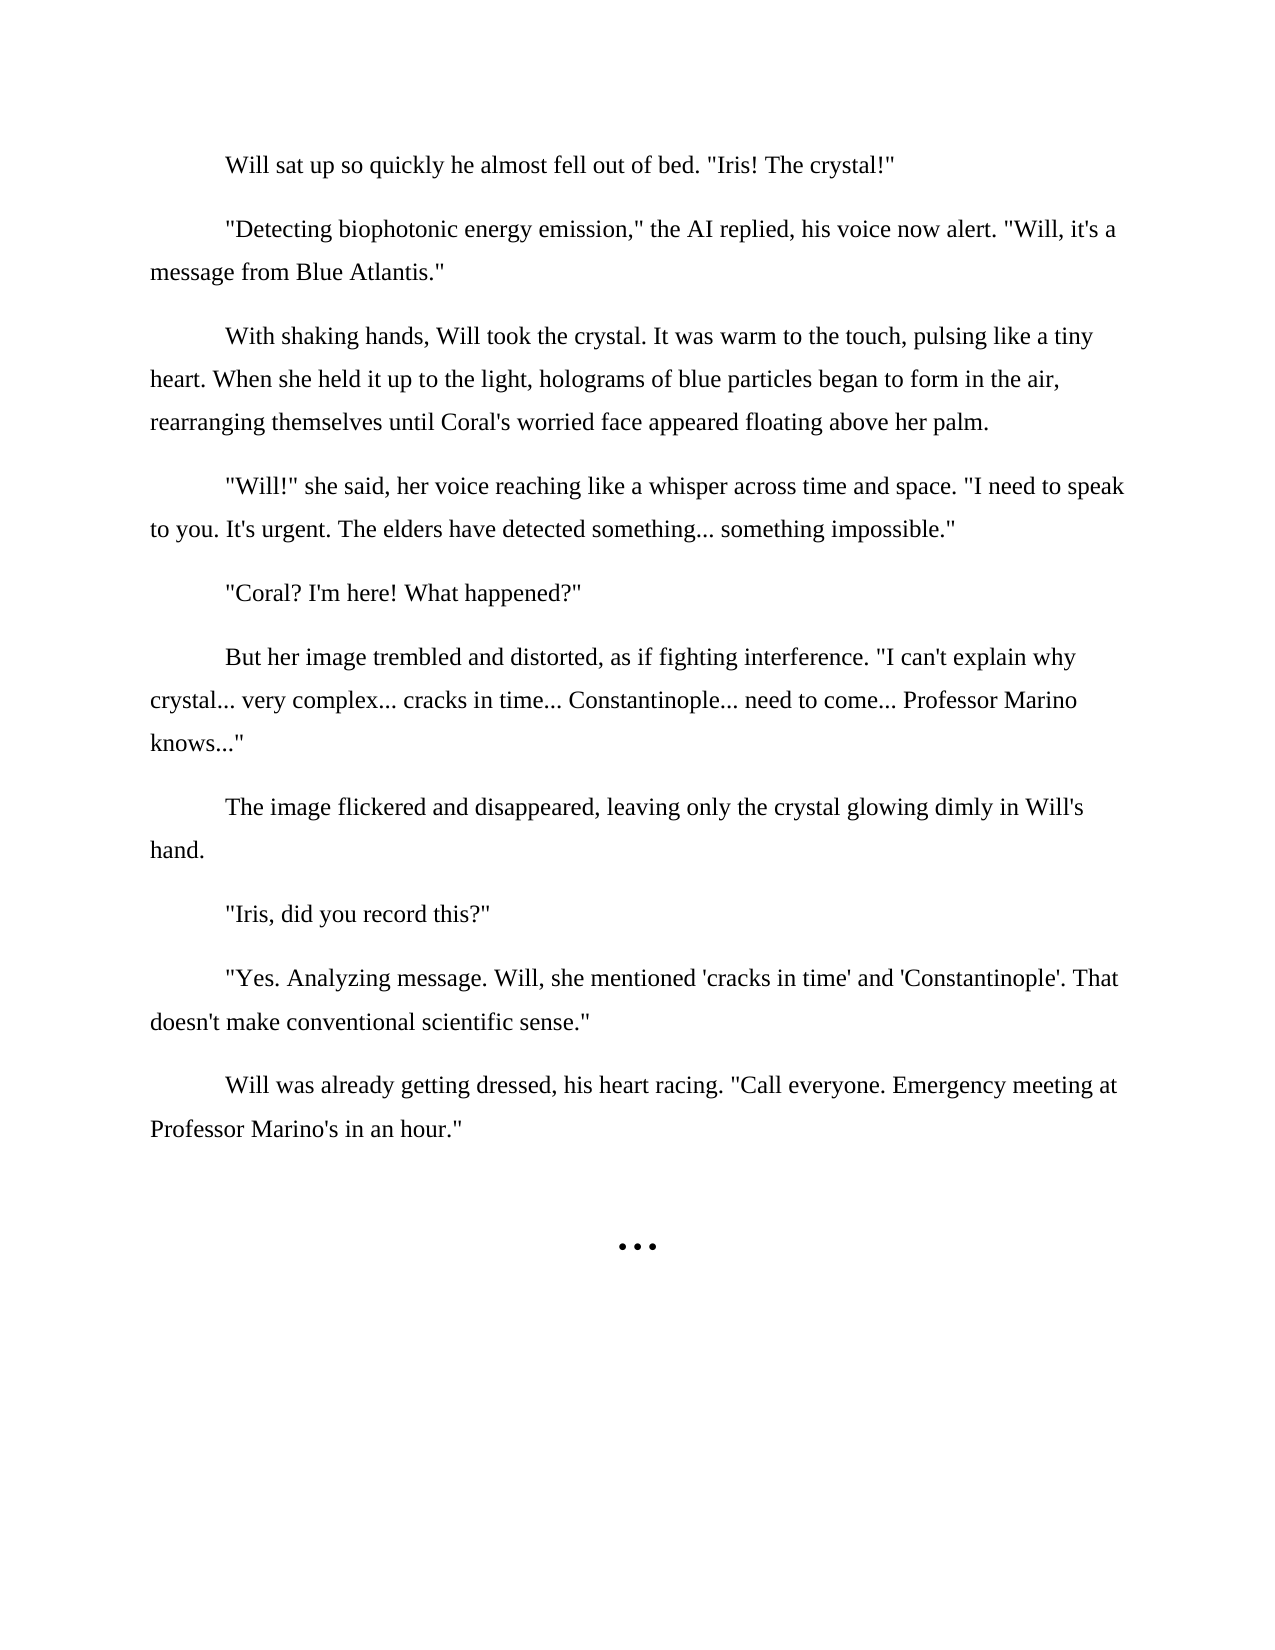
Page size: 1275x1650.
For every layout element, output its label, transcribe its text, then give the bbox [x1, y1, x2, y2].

text • • • [150, 1232, 1125, 1260]
text With shaking hands, Will took the crystal. It was warm to the touch, pulsing like a tiny heart. When she held it up to the light, holograms of blue particles began to form in the air, rearranging themselves until Coral's worried face appeared floating above her palm. [150, 321, 1125, 436]
text "Detecting biophotonic energy emission," the AI ​​replied, his voice now alert. "Will, it's a message from Blue Atlantis." [150, 214, 1125, 286]
text "Yes. Analyzing message. Will, she mentioned 'cracks in time' and 'Constantinople'. That doesn't make conventional scientific sense." [150, 963, 1125, 1035]
text "Iris, did you record this?" [150, 899, 1125, 928]
text Will sat up so quickly he almost fell out of bed. "Iris! The crystal!" [150, 150, 1125, 179]
text But her image trembled and distorted, as if fighting interference. "I can't explain why crystal... very complex... cracks in time... Constantinople... need to come... Professor Marino knows..." [150, 642, 1125, 757]
text "Will!" she said, her voice reaching like a whisper across time and space. "I need to speak to you. It's urgent. The elders have detected something... something impossible." [150, 471, 1125, 543]
text The image flickered and disappeared, leaving only the crystal glowing dimly in Will's hand. [150, 792, 1125, 864]
text Will was already getting dressed, his heart racing. "Call everyone. Emergency meeting at Professor Marino's in an hour." [150, 1071, 1125, 1142]
text "Coral? I'm here! What happened?" [150, 578, 1125, 607]
